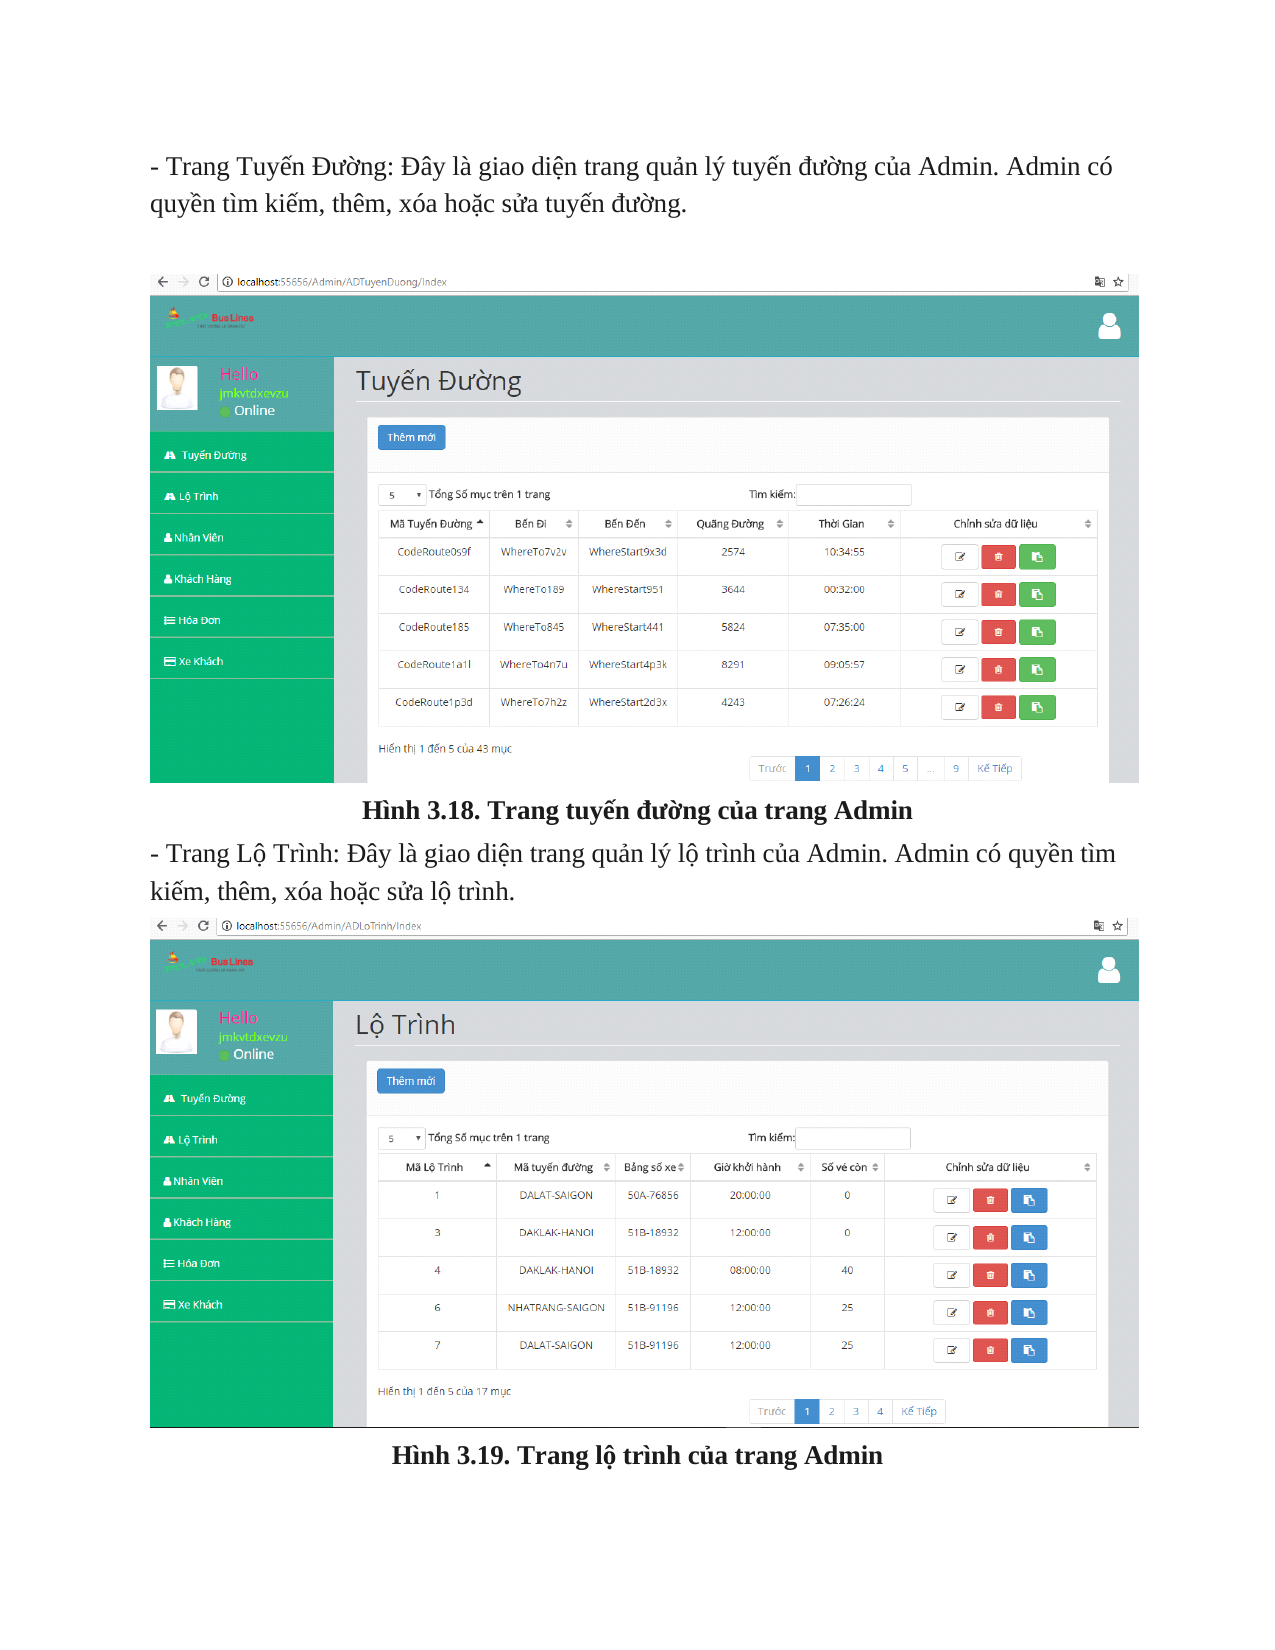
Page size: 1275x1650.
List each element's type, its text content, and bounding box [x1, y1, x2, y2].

text - Trang Lộ Trình: Đây là giao diện trang quản lý lộ trình của Admin. Admin có quyền tìm kiếm, thêm, xóa hoặc sửa lộ trình. [150, 837, 1125, 906]
text Hình 3.19. Trang lộ trình của trang Admin [150, 1439, 1125, 1471]
text Hình 3.18. Trang tuyến đường của trang Admin [150, 794, 1125, 825]
text - Trang Tuyến Đường: Đây là giao diện trang quản lý tuyến đường của Admin. Admin có quyền tìm kiếm, thêm, xóa hoặc sửa tuyến đường. [150, 150, 1125, 218]
